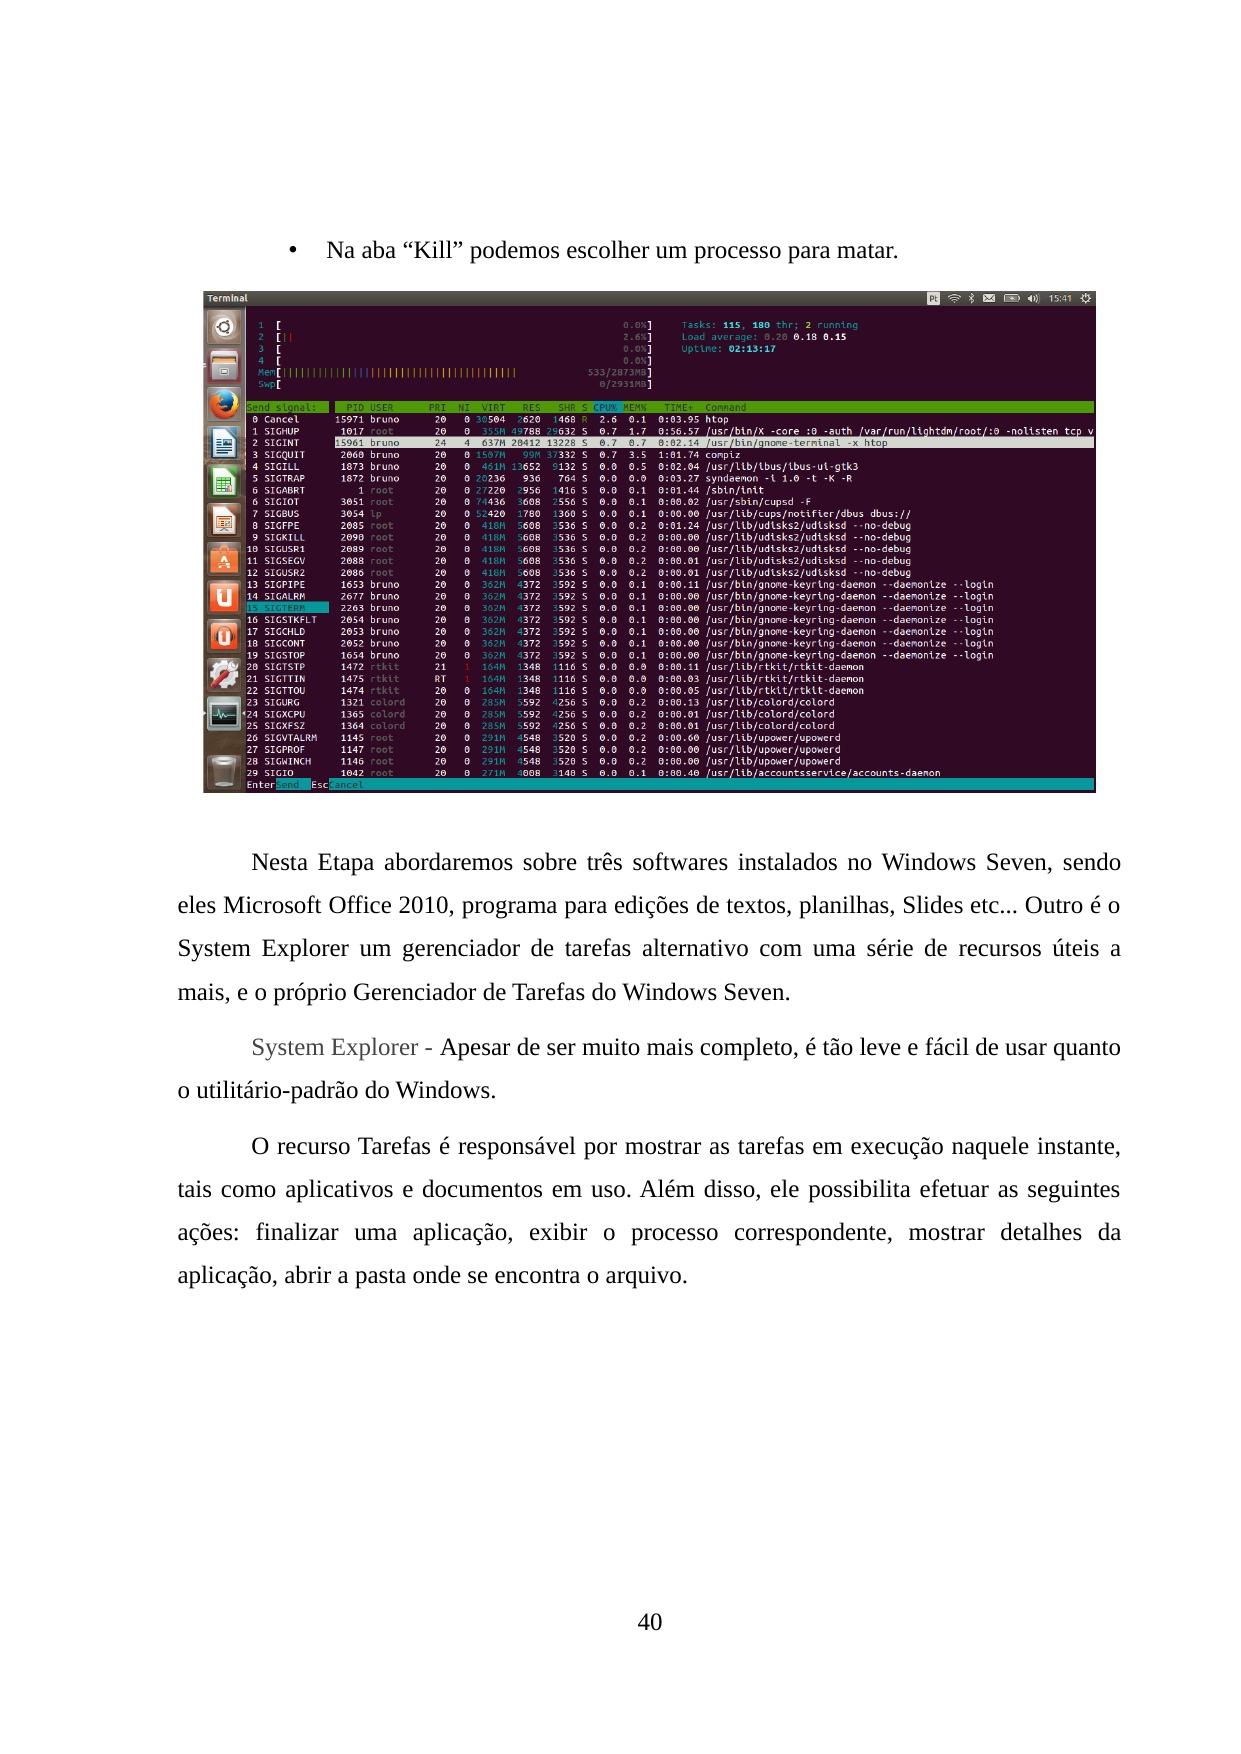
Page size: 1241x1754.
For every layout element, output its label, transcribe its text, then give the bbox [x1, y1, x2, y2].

text Nesta Etapa abordaremos sobre três softwares instalados no Windows Seven, sendo eles Microsoft Office 2010, programa para edições de textos, planilhas, Slides etc... Outro é o System Explorer um gerenciador de tarefas alternativo com uma série de recursos úteis a mais, e o próprio Gerenciador de Tarefas do Windows Seven. [177, 847, 1122, 1005]
text O recurso Tarefas é responsável por mostrar as tarefas em execução naquele instante, tais como aplicativos e documentos em uso. Além disso, ele possibilita efetuar as seguintes ações: finalizar uma aplicação, exibir o processo correspondente, mostrar detalhes da aplicação, abrir a pasta onde se encontra o arquivo. [177, 1131, 1122, 1289]
picture [203, 291, 1096, 793]
text System Explorer - Apesar de ser muito mais completo, é tão leve e fácil de usar quanto o utilitário-padrão do Windows. [177, 1032, 1122, 1104]
list Na aba “Kill” podemos escolher um processo para matar. [288, 235, 1122, 264]
